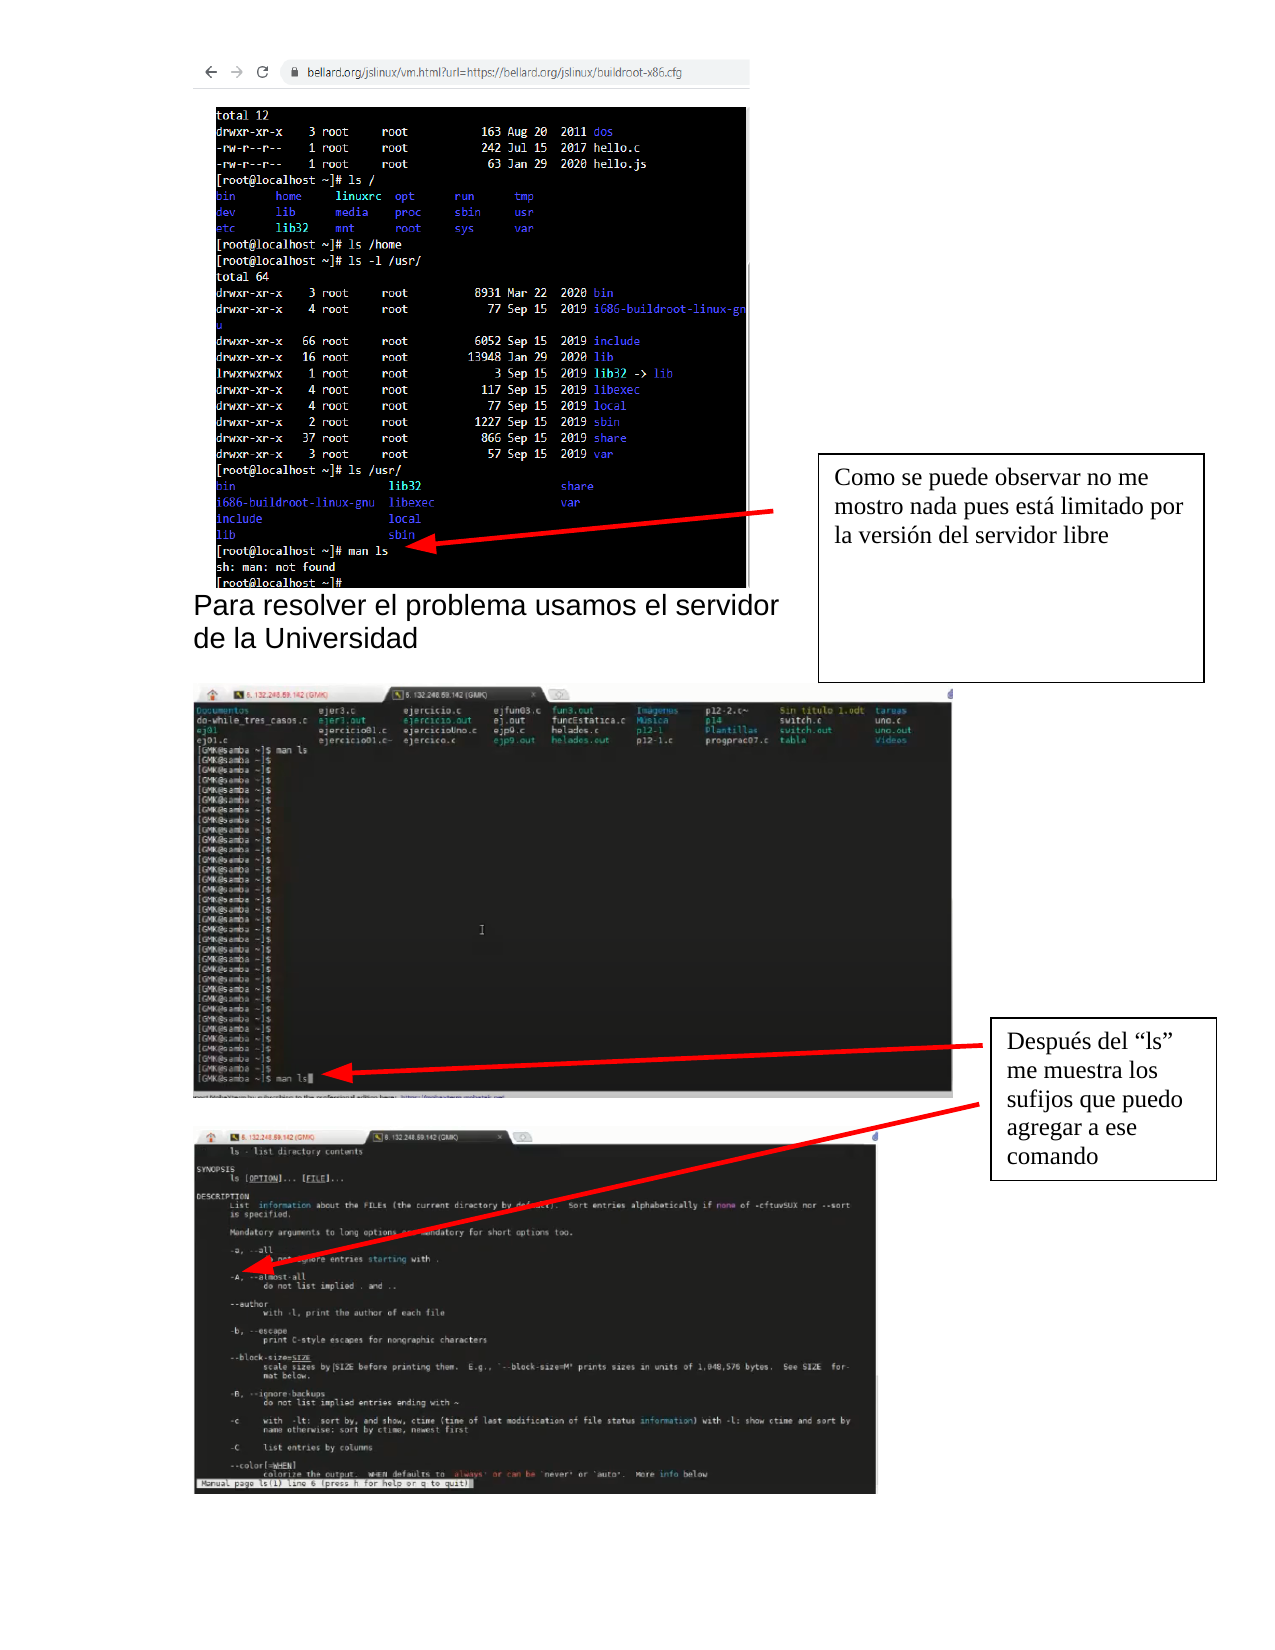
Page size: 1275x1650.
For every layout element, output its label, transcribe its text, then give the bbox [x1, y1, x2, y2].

text Después del “ls” me muestra los sufijos que puedo agregar a ese comando [1007, 1026, 1201, 1170]
text Como se puede observar no me mostro nada pues está limitado por la versión del servidor libre [834, 462, 1188, 548]
text Para resolver el problema usamos el servidor de la Universidad [193, 588, 817, 655]
